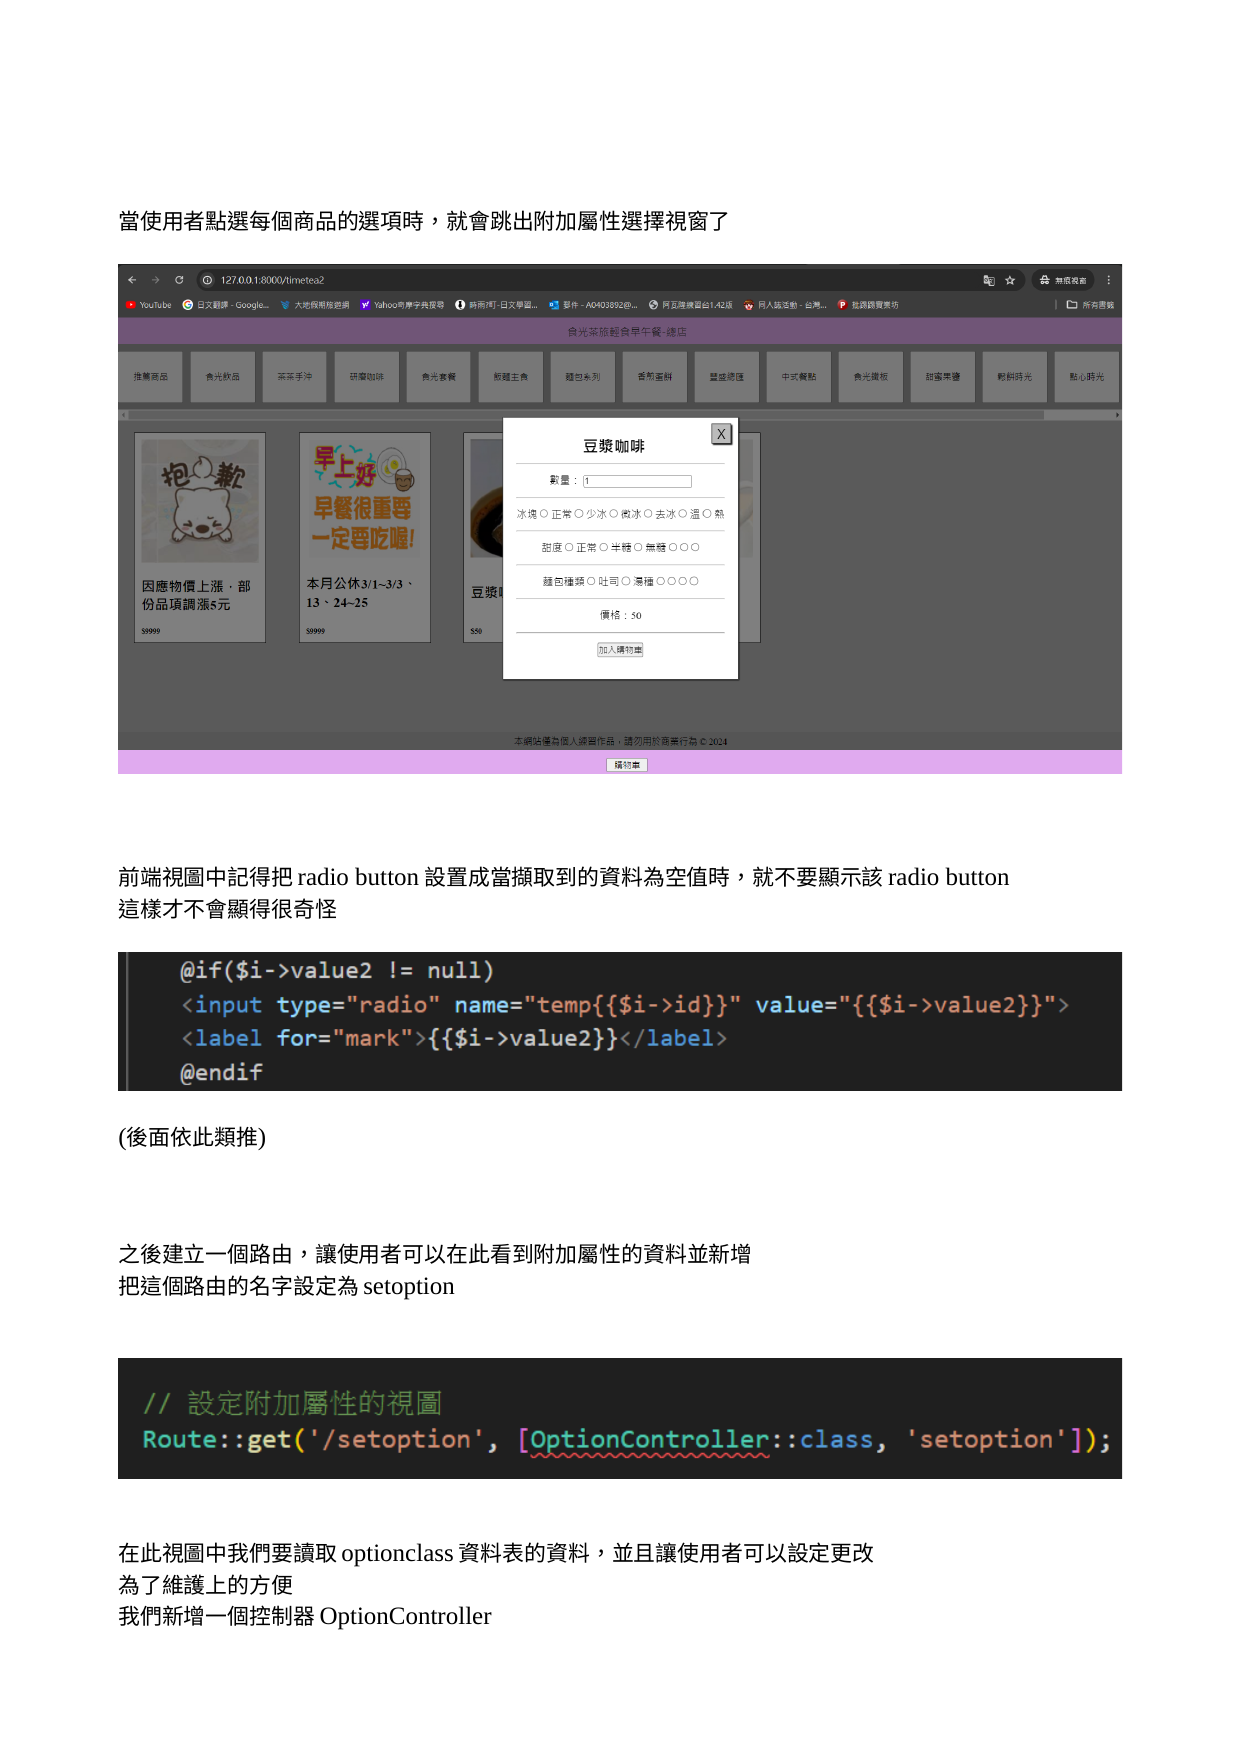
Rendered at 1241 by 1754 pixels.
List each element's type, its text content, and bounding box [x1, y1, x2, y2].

text 把這個路由的名字設定為setoption [118, 1269, 1122, 1301]
text 這樣才不會顯得很奇怪 [118, 892, 1122, 924]
text 我們新增一個控制器OptionController [118, 1599, 1122, 1631]
text 當使用者點選每個商品的選項時，就會跳出附加屬性選擇視窗了 [118, 204, 1122, 236]
text 前端視圖中記得把radio button設置成當擷取到的資料為空值時，就不要顯示該radio button [118, 860, 1122, 892]
text 在此視圖中我們要讀取optionclass資料表的資料，並且讓使用者可以設定更改 [118, 1536, 1122, 1568]
text 為了維護上的方便 [118, 1568, 1122, 1599]
picture [118, 264, 1123, 774]
text 之後建立一個路由，讓使用者可以在此看到附加屬性的資料並新增 [118, 1237, 1122, 1269]
picture [118, 952, 1123, 1091]
text (後面依此類推) [118, 1119, 1122, 1151]
picture [118, 1358, 1123, 1479]
